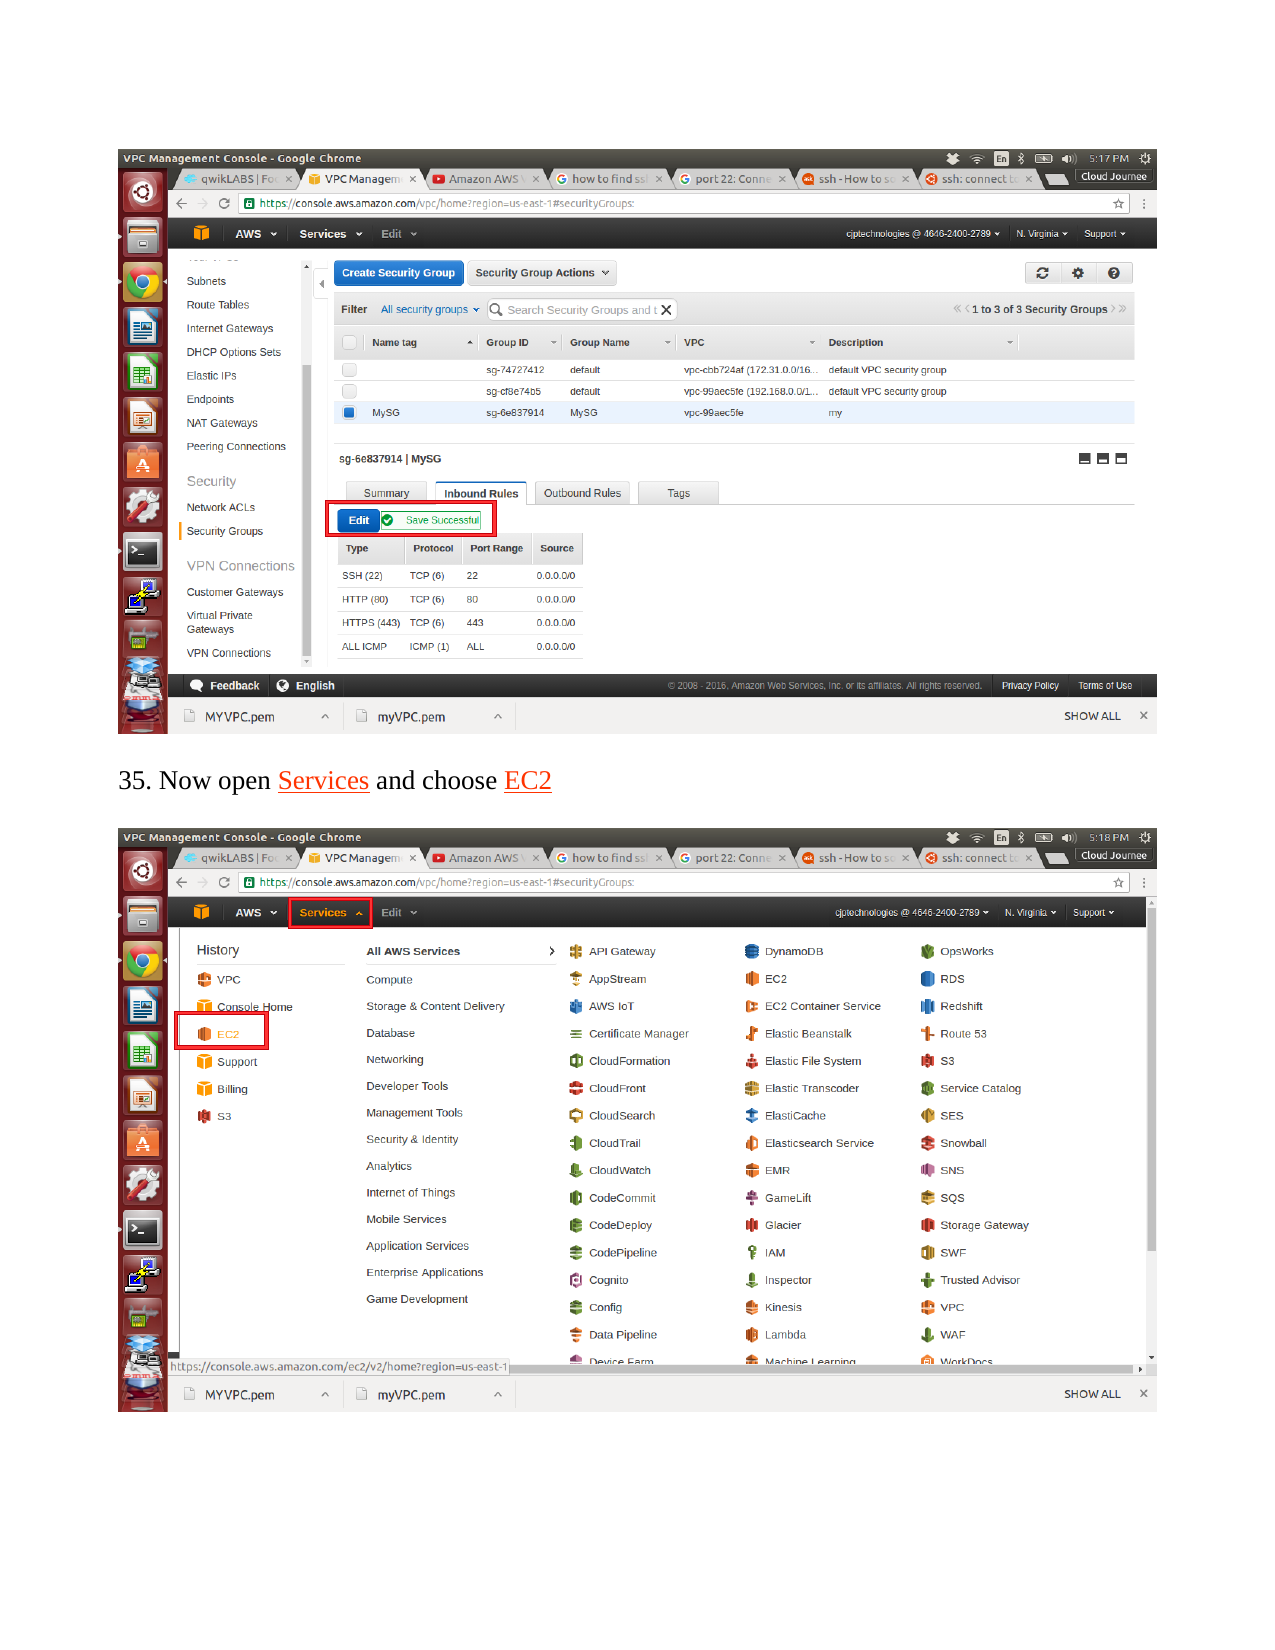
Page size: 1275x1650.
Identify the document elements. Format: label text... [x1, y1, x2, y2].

text 35. Now open Services and choose EC2 [118, 764, 1157, 796]
picture [118, 149, 1157, 734]
picture [118, 828, 1157, 1412]
